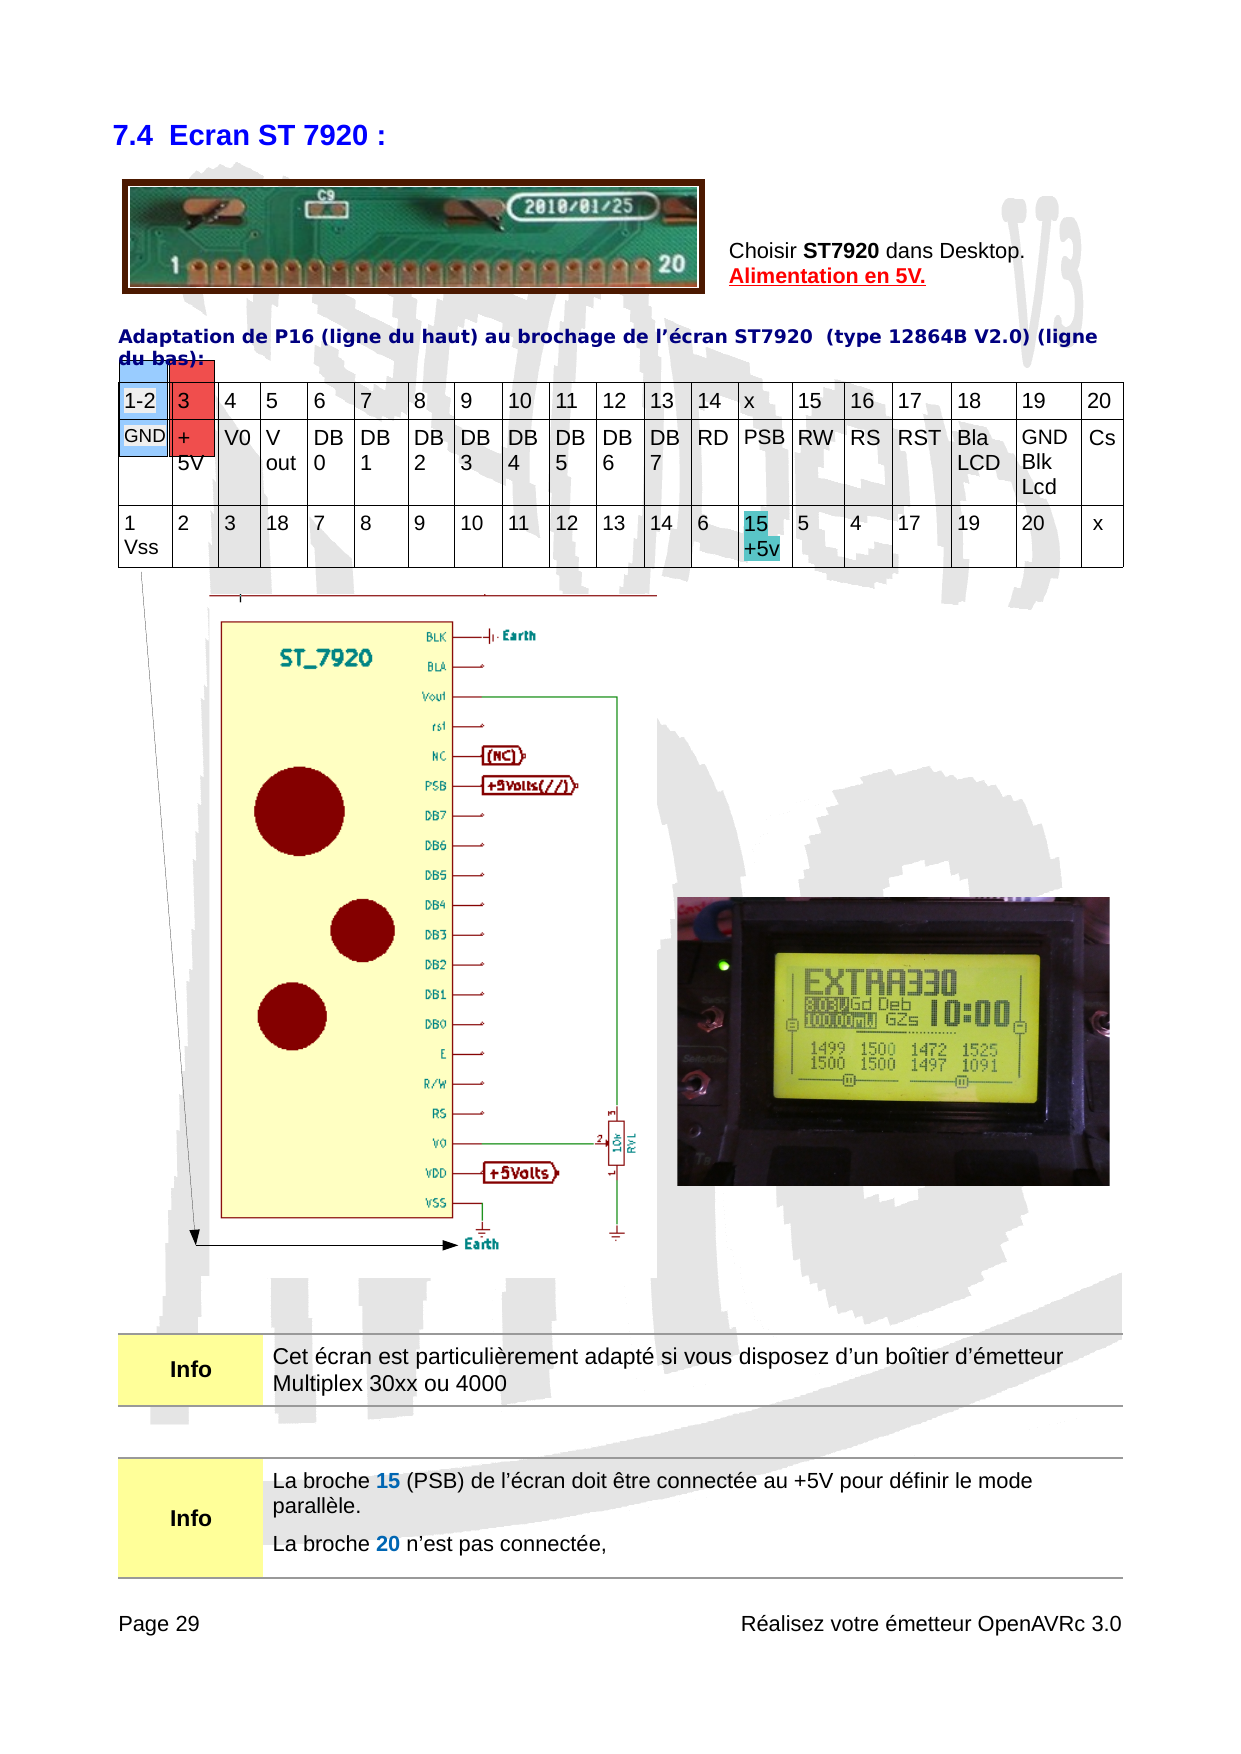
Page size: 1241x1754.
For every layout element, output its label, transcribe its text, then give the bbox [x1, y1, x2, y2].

table_header 12 [597, 383, 644, 419]
table_header 5 [261, 383, 307, 419]
table_cell DB6 [597, 420, 644, 505]
text Alimentation en 5V. [705, 264, 1122, 288]
table_header Cet écran est particulièrement adapté si vous disposez d’un boîtier d’émetteur Multiplex 30xx ou 4000 [264, 1335, 1122, 1405]
table_header Info [118, 1335, 263, 1405]
text Choisir ST7920 dans Desktop. [705, 238, 1122, 264]
table_cell 11 [503, 506, 549, 567]
table_cell 7 [308, 506, 354, 567]
table_cell RD [692, 420, 738, 505]
table_cell 17 [893, 506, 951, 567]
table_header 9 [455, 383, 502, 419]
table_header 11 [550, 383, 596, 419]
table_cell RW [793, 420, 844, 505]
table_header 4 [219, 383, 260, 419]
table_cell Cs [1082, 420, 1123, 505]
table_header 20 [1082, 383, 1123, 419]
picture [677, 897, 1110, 1186]
table_cell 6 [692, 506, 738, 567]
table_header 18 [952, 383, 1016, 419]
table_cell 18 [261, 506, 307, 567]
table_cell DB4 [503, 420, 549, 505]
table_cell DB5 [550, 420, 596, 505]
table_cell 8 [355, 506, 408, 567]
table_header 7 [355, 383, 408, 419]
table_header La broche 15 (PSB) de l’écran doit être connectée au +5V pour définir le mode parallèle. La broche 20 n’est pas connectée, [264, 1459, 1122, 1577]
table_cell DB 0 [308, 420, 354, 505]
table_cell 12 [550, 506, 596, 567]
table_cell RS [845, 420, 892, 505]
table_header 15 [793, 383, 844, 419]
table_cell 9 [409, 506, 454, 567]
table_header 19 [1017, 383, 1081, 419]
table_header 16 [845, 383, 892, 419]
table_cell DB1 [355, 420, 408, 505]
table_cell 1 Vss [119, 506, 172, 567]
table_cell 15 +5v [739, 506, 792, 567]
table_cell Bla LCD [952, 420, 1016, 505]
table_cell GND [119, 420, 172, 505]
table_cell GND Blk Lcd [1017, 420, 1081, 505]
table_cell 20 [1017, 506, 1081, 567]
table_header 14 [692, 383, 738, 419]
table_cell DB7 [645, 420, 691, 505]
table_cell DB5 [125, 389, 155, 412]
table_cell DB2 [409, 420, 454, 505]
table_cell 10 [455, 506, 502, 567]
picture [209, 594, 657, 1278]
picture [130, 187, 697, 286]
table_header 10 [503, 383, 549, 419]
table_header 17 [893, 383, 951, 419]
table_cell DB5 [125, 426, 165, 445]
table_cell 19 [952, 506, 1016, 567]
table_cell 4 [845, 506, 892, 567]
table_cell 13 [597, 506, 644, 567]
table_header 13 [645, 383, 691, 419]
table_cell 3 [219, 506, 260, 567]
table_header 6 [308, 383, 354, 419]
table_cell RST [893, 420, 951, 505]
table_cell 5 [793, 506, 844, 567]
table_cell DB5 [155, 431, 163, 441]
subtitle 7.4 Ecran ST 7920 : [112, 118, 1122, 152]
text Adaptation de P16 (ligne du haut) au brochage de l’écran ST7920 (type 12864B V2.0) (ligne du bas): [118, 326, 1122, 369]
table_cell V out [261, 420, 307, 505]
table_cell x [1082, 506, 1123, 567]
table_header 8 [409, 383, 454, 419]
table_cell 2 [173, 506, 218, 567]
table_cell + 5V [173, 420, 218, 505]
table_cell DB3 [455, 420, 502, 505]
table_cell V0 [219, 420, 260, 505]
table_header Info [118, 1459, 263, 1577]
table_cell PSB [739, 420, 792, 505]
table_header x [739, 383, 792, 419]
table_cell 14 [645, 506, 691, 567]
